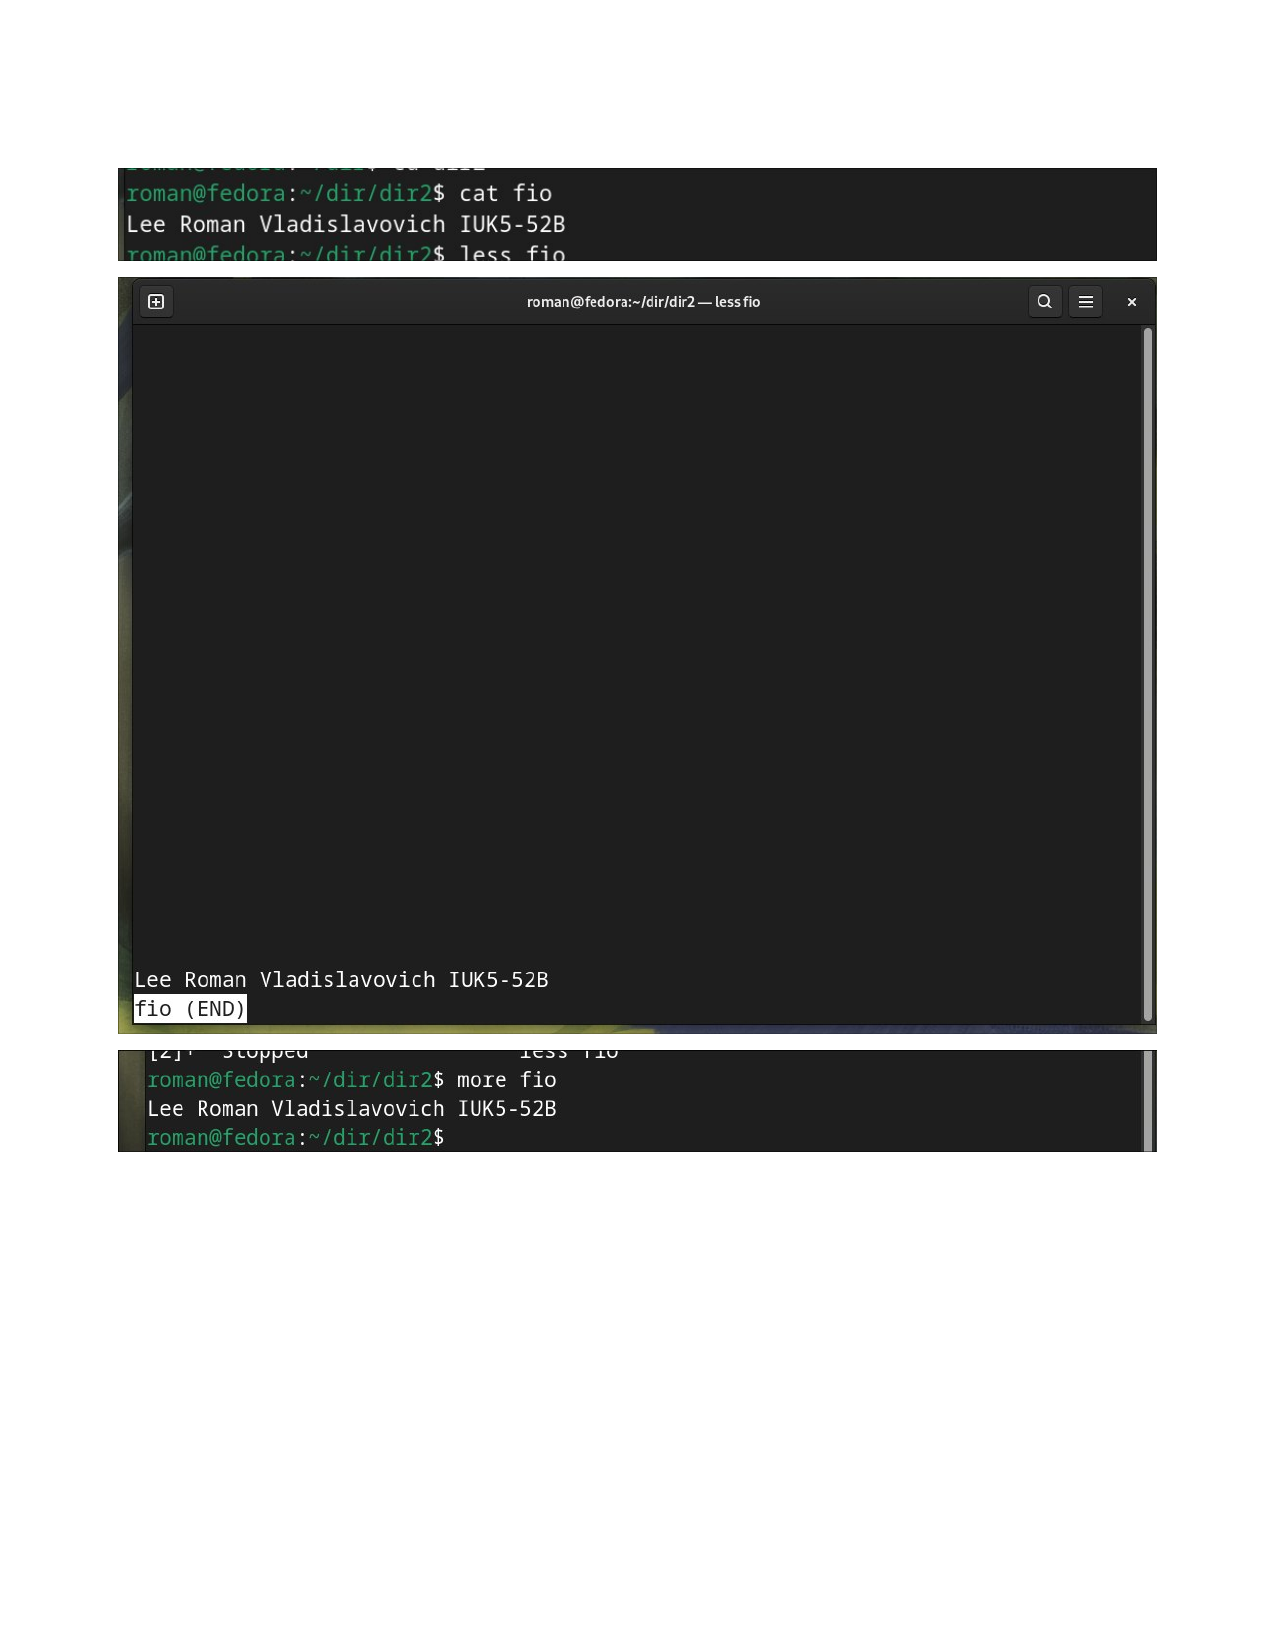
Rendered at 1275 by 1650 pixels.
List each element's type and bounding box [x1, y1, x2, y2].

picture [118, 1050, 1157, 1152]
picture [118, 277, 1157, 1034]
picture [118, 168, 1157, 261]
